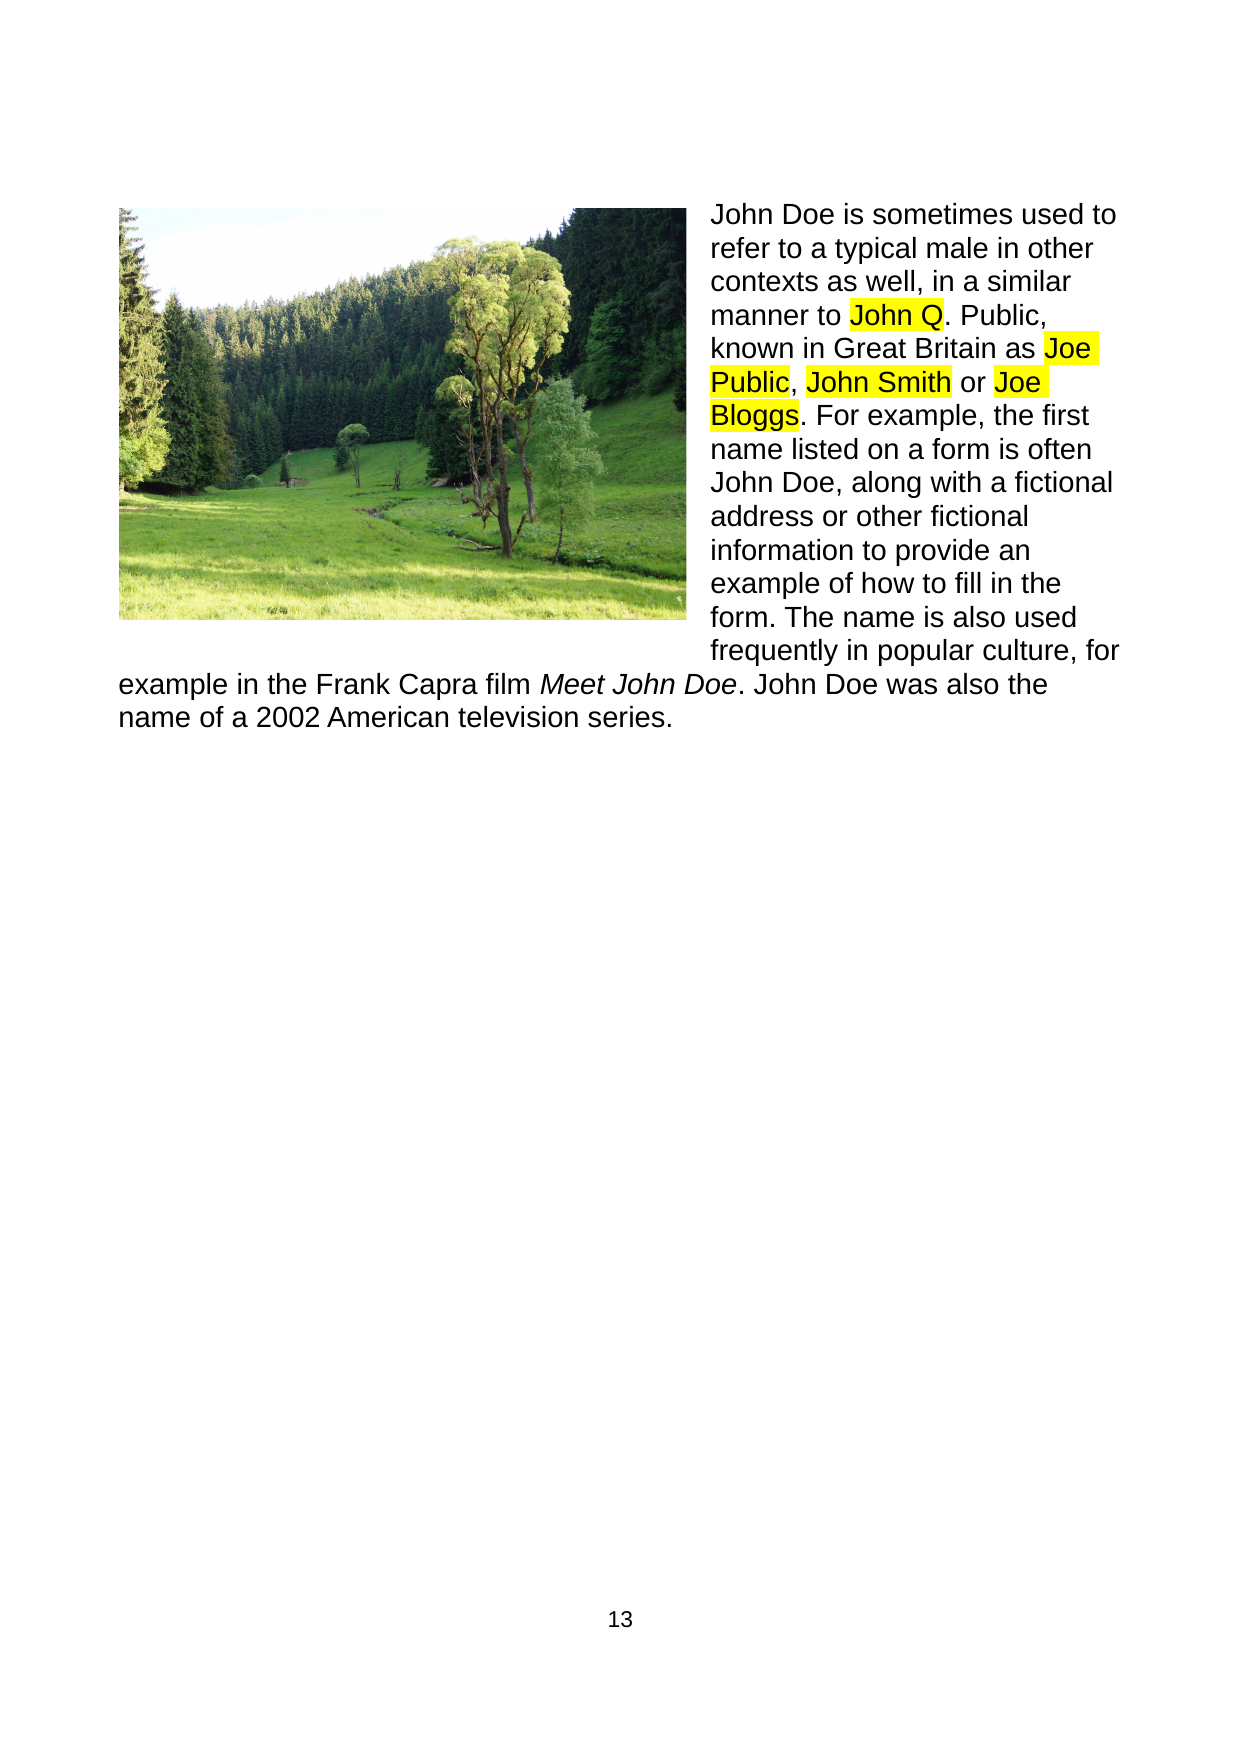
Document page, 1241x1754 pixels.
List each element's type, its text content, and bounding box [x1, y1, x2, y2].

picture [119, 208, 687, 620]
text John Doe is sometimes used to refer to a typical male in other contexts as well, in a similar manner to John Q. Public, known in Great Britain as Joe Public, John Smith or Joe Bloggs. For example, the first name listed on a form is often John Doe, along with a fictional address or other fictional information to provide an example of how to fill in the form. The name is also used frequently in popular culture, for example in the Frank Capra film Meet John Doe. John Doe was also the name of a 2002 American television series. [118, 197, 1122, 734]
